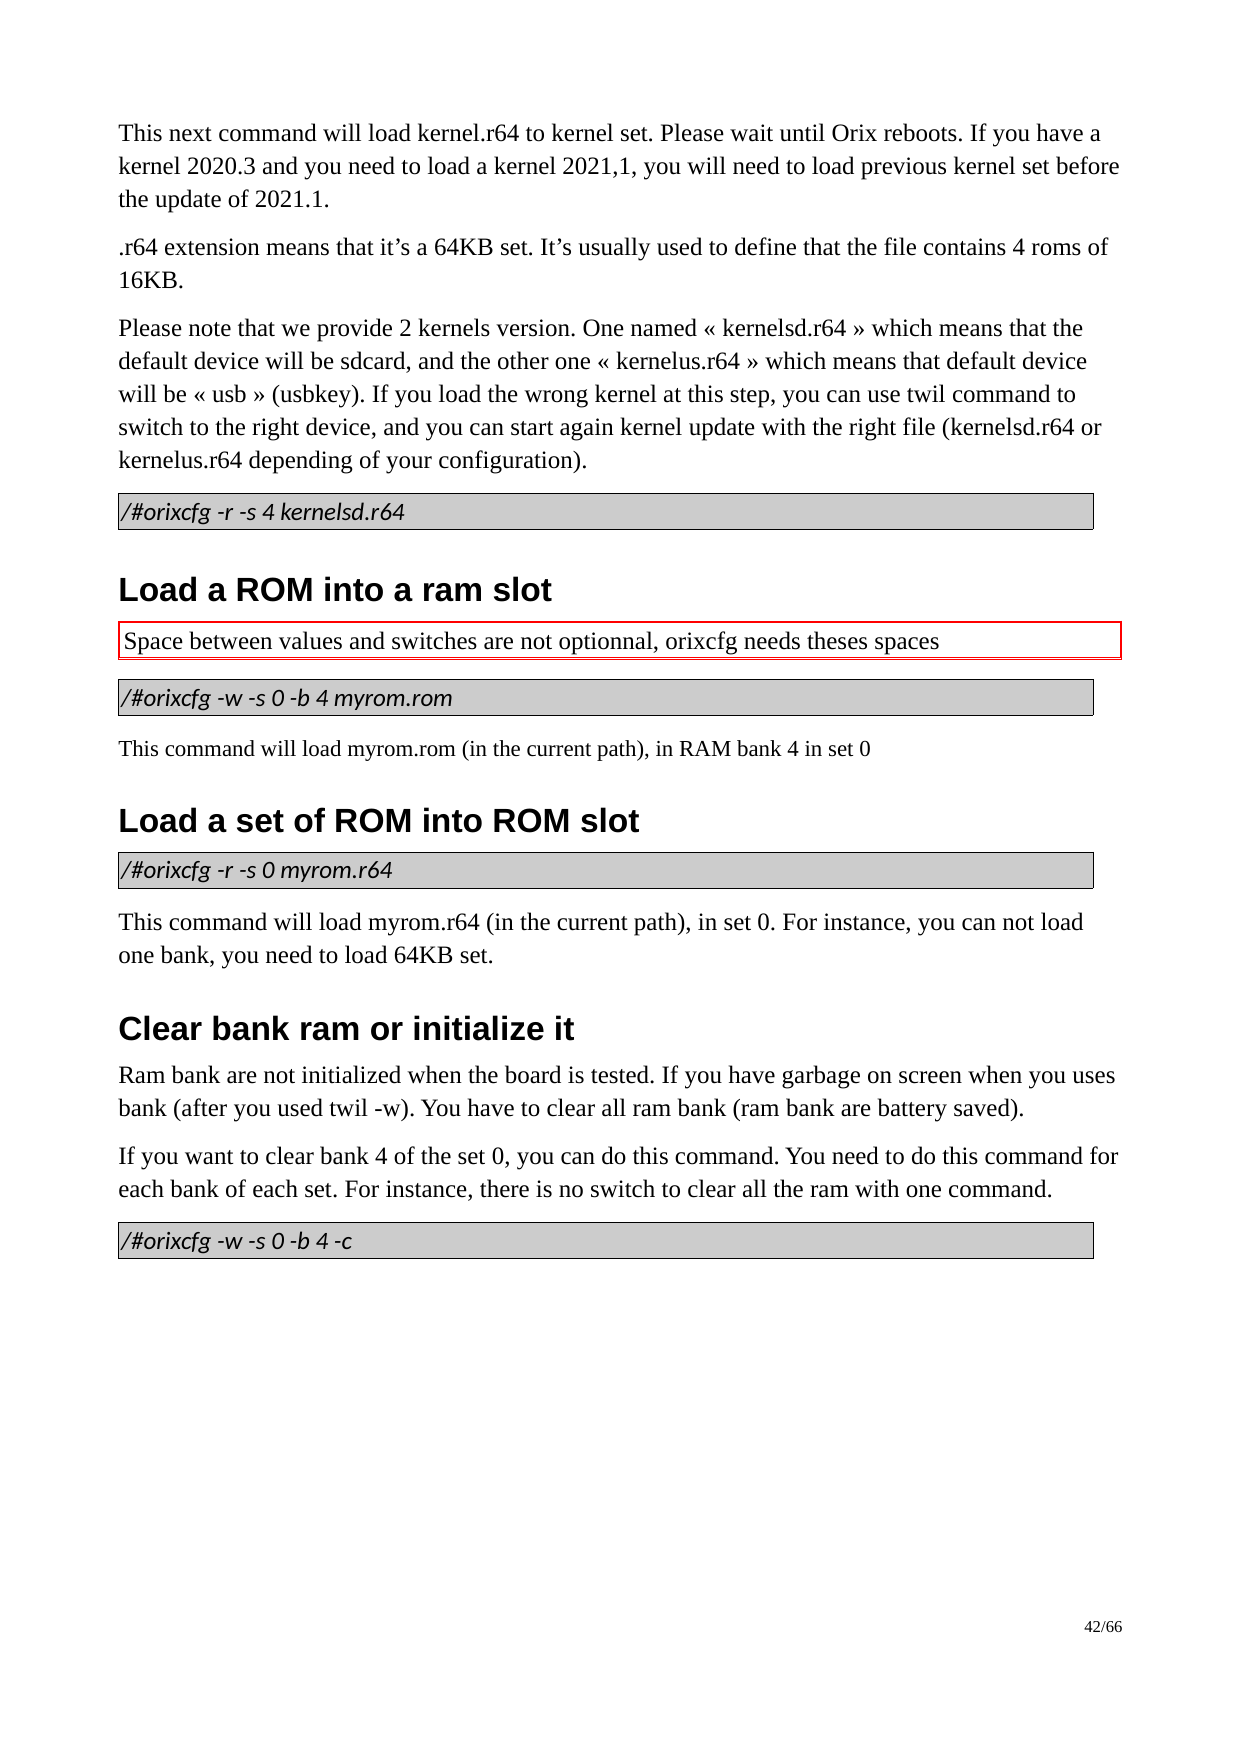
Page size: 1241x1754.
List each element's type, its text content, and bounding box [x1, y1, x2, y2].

subtitle Load a set of ROM into ROM slot [118, 800, 1122, 839]
text /#orixcfg -r -s 4 kernelsd.r64 [119, 494, 1093, 529]
text .r64 extension means that it’s a 64KB set. It’s usually used to define that the file contains 4 roms of 16KB. [118, 232, 1122, 294]
text This next command will load kernel.r64 to kernel set. Please wait until Orix reboots. If you have a kernel 2020.3 and you need to load a kernel 2021,1, you will need to load previous kernel set before the update of 2021.1. [118, 118, 1122, 213]
text This command will load myrom.r64 (in the current path), in set 0. For instance, you can not load one bank, you need to load 64KB set. [118, 907, 1122, 969]
subtitle Clear bank ram or initialize it [118, 1009, 1122, 1048]
text /#orixcfg -w -s 0 -b 4 myrom.rom [119, 680, 1093, 715]
text Please note that we provide 2 kernels version. One named « kernelsd.r64 » which means that the default device will be sdcard, and the other one « kernelus.r64 » which means that default device will be « usb » (usbkey). If you load the wrong kernel at this step, you can use twil command to switch to the right device, and you can start again kernel update with the right file (kernelsd.r64 or kernelus.r64 depending of your configuration). [118, 313, 1122, 474]
text /#orixcfg -r -s 0 myrom.r64 [119, 853, 1093, 888]
text If you want to clear bank 4 of the set 0, you can do this command. You need to do this command for each bank of each set. For instance, there is no switch to clear all the ram with one command. [118, 1141, 1122, 1203]
text This command will load myrom.rom (in the current path), in RAM bank 4 in set 0 [118, 734, 1122, 761]
text /#orixcfg -w -s 0 -b 4 -c [119, 1223, 1093, 1258]
subtitle Load a ROM into a ram slot [118, 569, 1122, 608]
text Space between values and switches are not optionnal, orixcfg needs theses spaces [120, 623, 1120, 657]
text Ram bank are not initialized when the board is tested. If you have garbage on screen when you uses bank (after you used twil -w). You have to clear all ram bank (ram bank are battery saved). [118, 1060, 1122, 1122]
